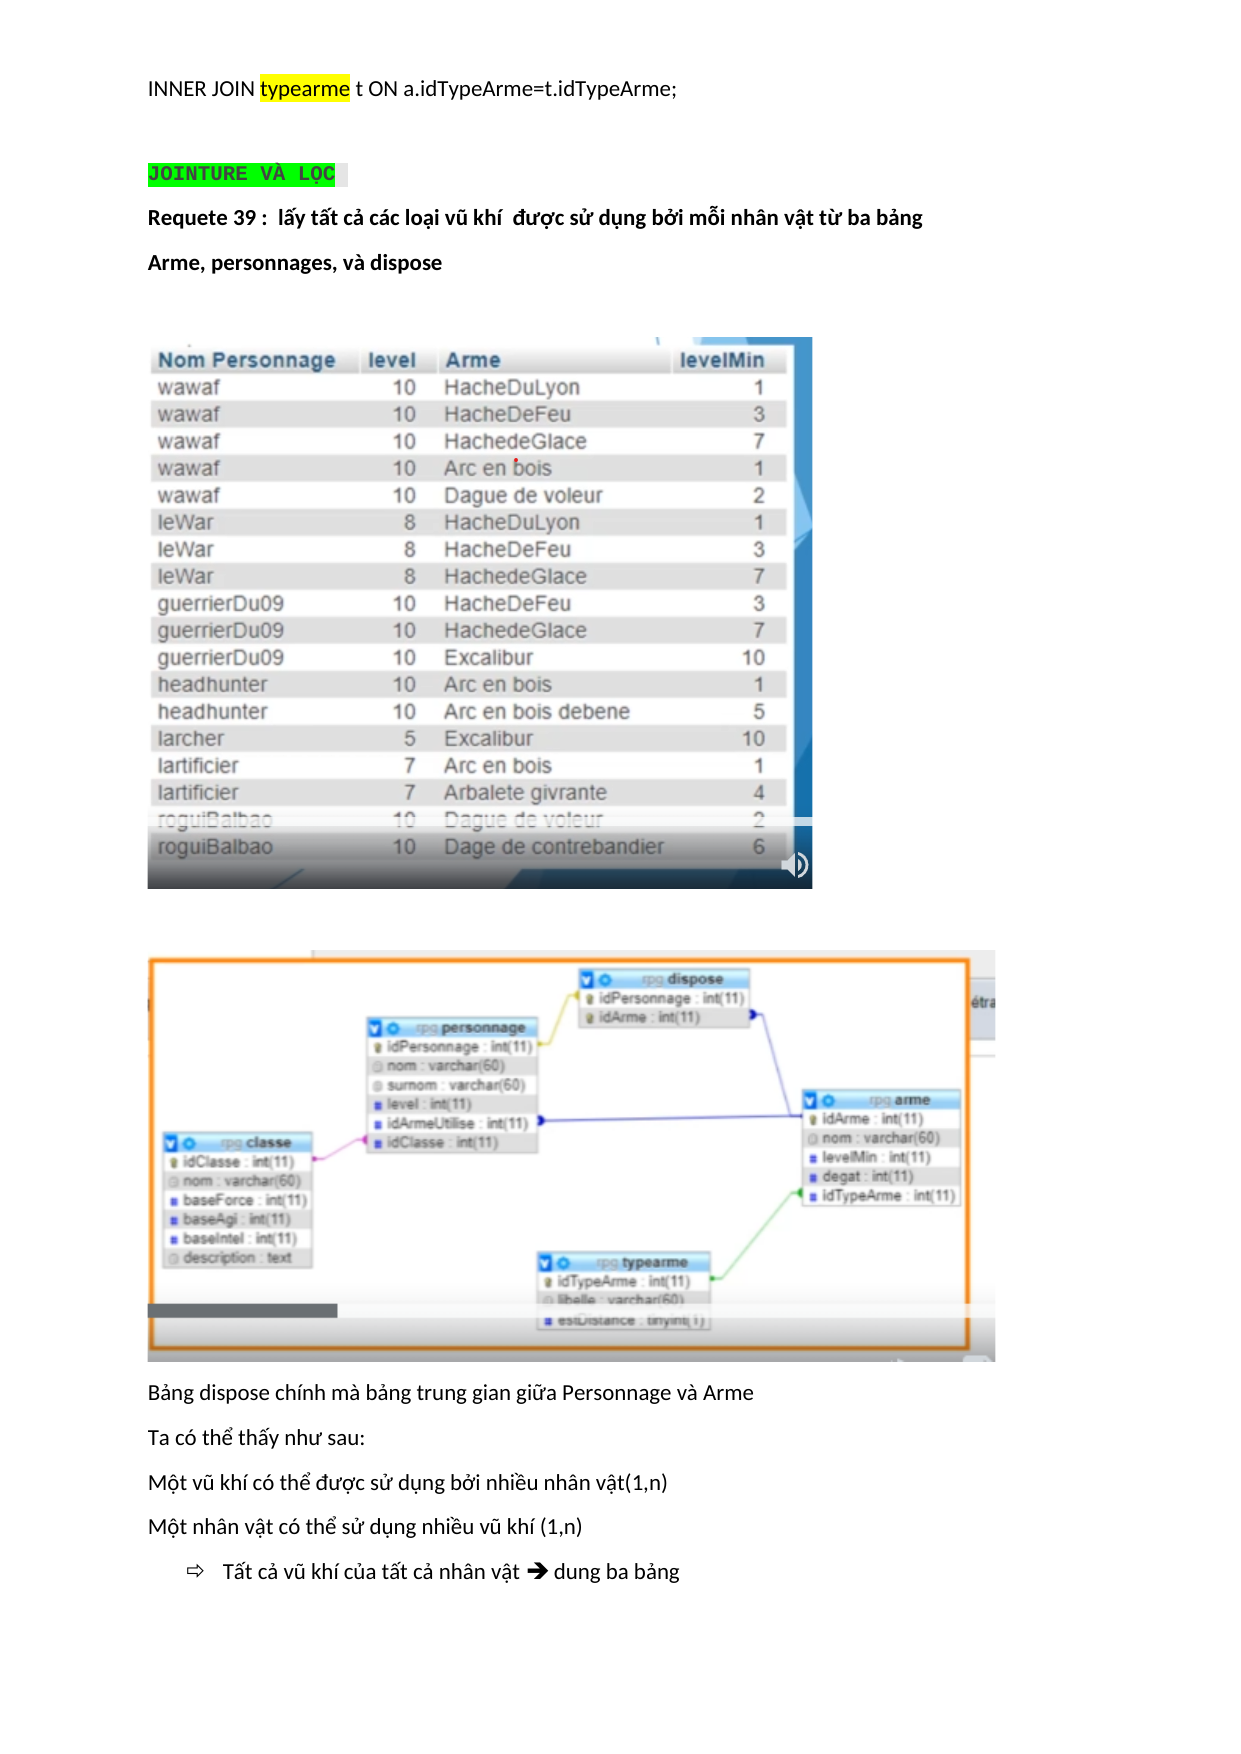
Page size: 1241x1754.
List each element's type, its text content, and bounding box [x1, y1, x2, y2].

text Arme, personnages, và dispose [148, 248, 1093, 276]
text Ta có thể thấy như sau: [148, 1423, 1093, 1451]
text Một vũ khí có thể được sử dụng bởi nhiều nhân vật(1,n) [148, 1468, 1093, 1496]
text INNER JOIN typearme t ON a.idTypeArme=t.idTypeArme; [148, 74, 1093, 102]
text Bảng dispose chính mà bảng trung gian giữa Personnage và Arme [148, 1378, 1093, 1406]
list Tất cả vũ khí của tất cả nhân vật  dung ba bảng [185, 1557, 1093, 1585]
text Requete 39 : lấy tất cả các loại vũ khí được sử dụng bởi mỗi nhân vật từ ba bảng [148, 203, 1093, 232]
text JOINTURE VÀ LỌC [148, 163, 1093, 187]
text Một nhân vật có thể sử dụng nhiều vũ khí (1,n) [148, 1512, 1093, 1541]
